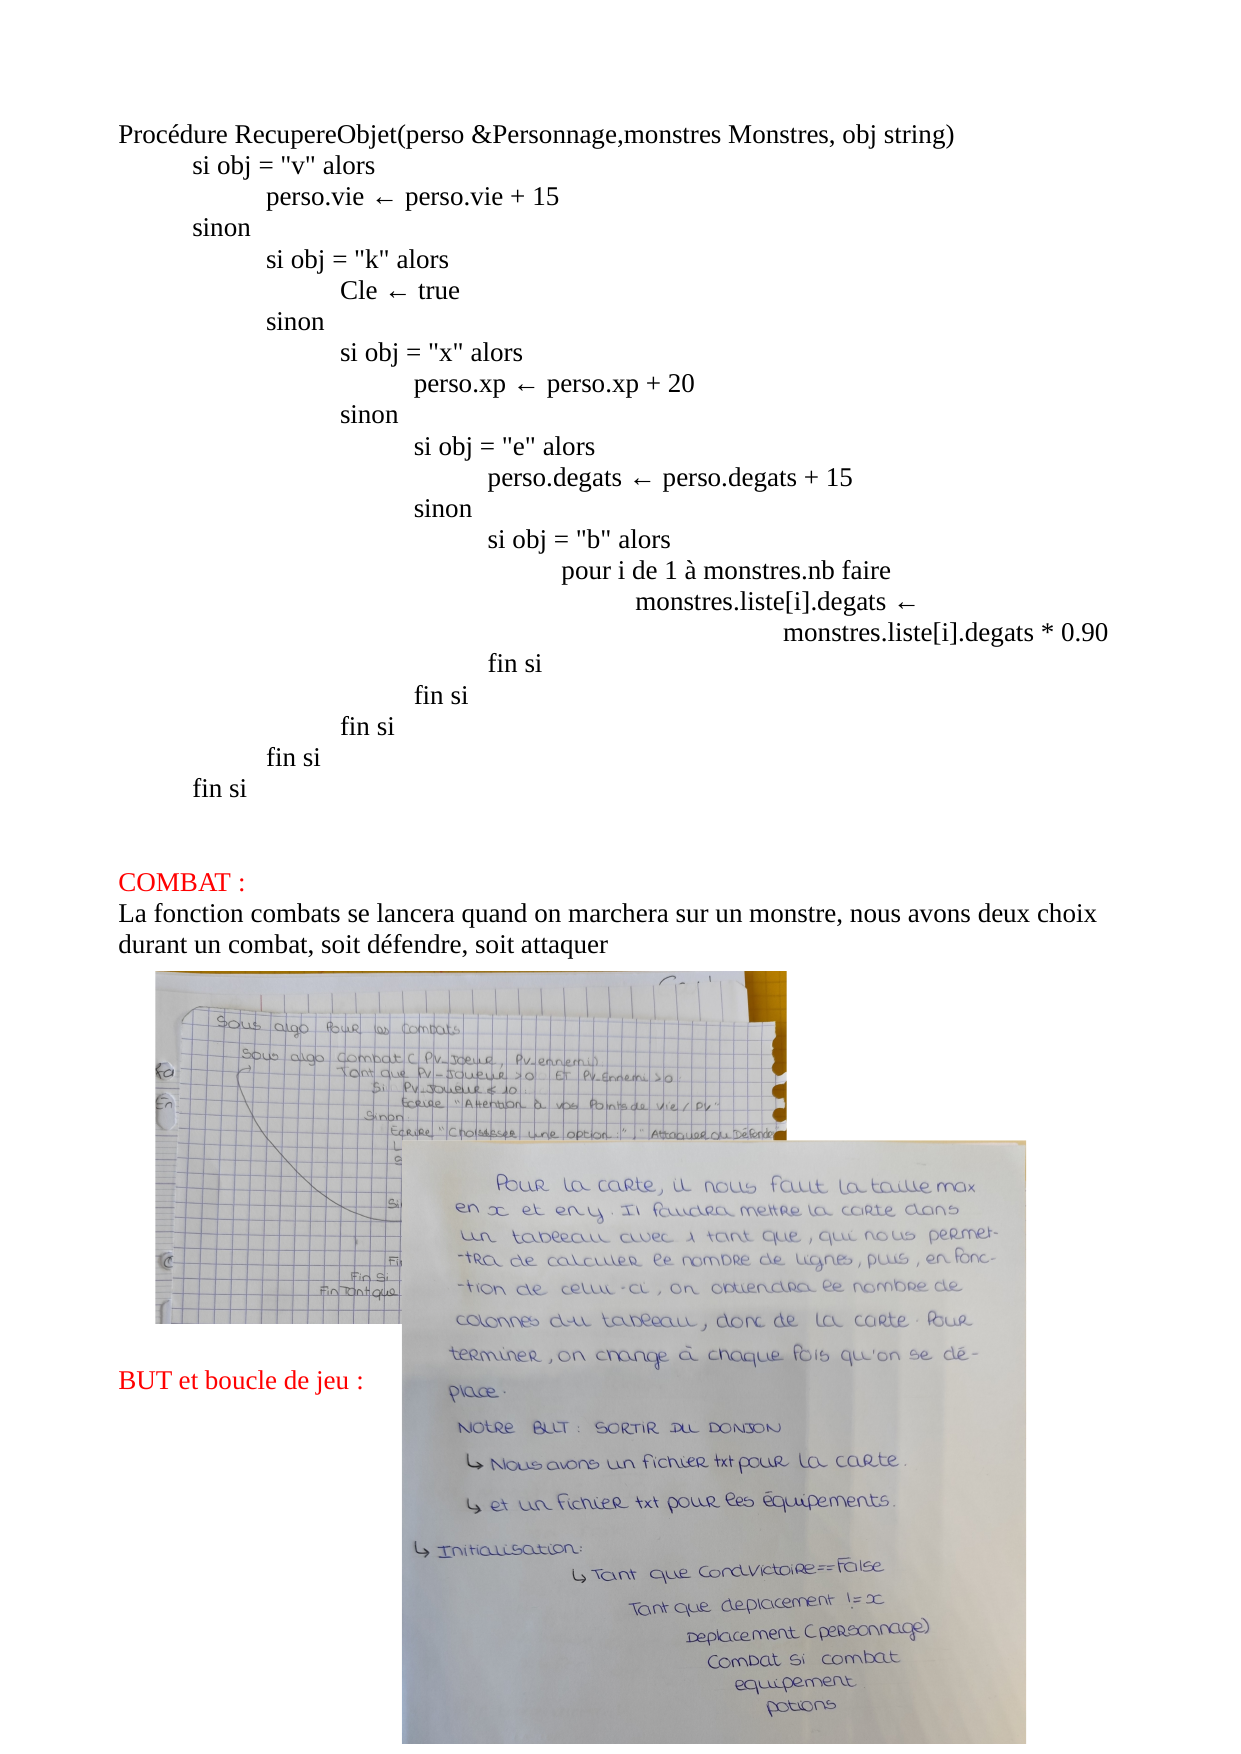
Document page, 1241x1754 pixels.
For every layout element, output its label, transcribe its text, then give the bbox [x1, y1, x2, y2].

text monstres.liste[i].degats ← [118, 585, 1122, 616]
text Procédure RecupereObjet(perso &Personnage,monstres Monstres, obj string) [118, 118, 1122, 149]
text sinon [118, 492, 1122, 523]
text si obj = "k" alors [118, 243, 1122, 274]
text si obj = "b" alors [118, 523, 1122, 554]
text fin si [118, 679, 1122, 710]
text La fonction combats se lancera quand on marchera sur un monstre, nous avons deux choix durant un combat, soit défendre, soit attaquer [118, 897, 1122, 959]
text sinon [118, 305, 1122, 336]
text Cle ← true [118, 274, 1122, 305]
text COMBAT : [118, 866, 1122, 897]
text fin si [118, 648, 1122, 679]
text perso.xp ← perso.xp + 20 [118, 367, 1122, 398]
text fin si [118, 741, 1122, 772]
text BUT et boucle de jeu : [118, 1364, 1122, 1395]
text perso.degats ← perso.degats + 15 [118, 461, 1122, 492]
text si obj = "e" alors [118, 429, 1122, 461]
text monstres.liste[i].degats * 0.90 [118, 616, 1122, 648]
text fin si [118, 710, 1122, 741]
text fin si [118, 772, 1122, 803]
text pour i de 1 à monstres.nb faire [118, 554, 1122, 585]
text sinon [118, 398, 1122, 429]
text si obj = "v" alors [118, 149, 1122, 180]
text perso.vie ← perso.vie + 15 [118, 180, 1122, 212]
text sinon [118, 212, 1122, 243]
text si obj = "x" alors [118, 336, 1122, 367]
